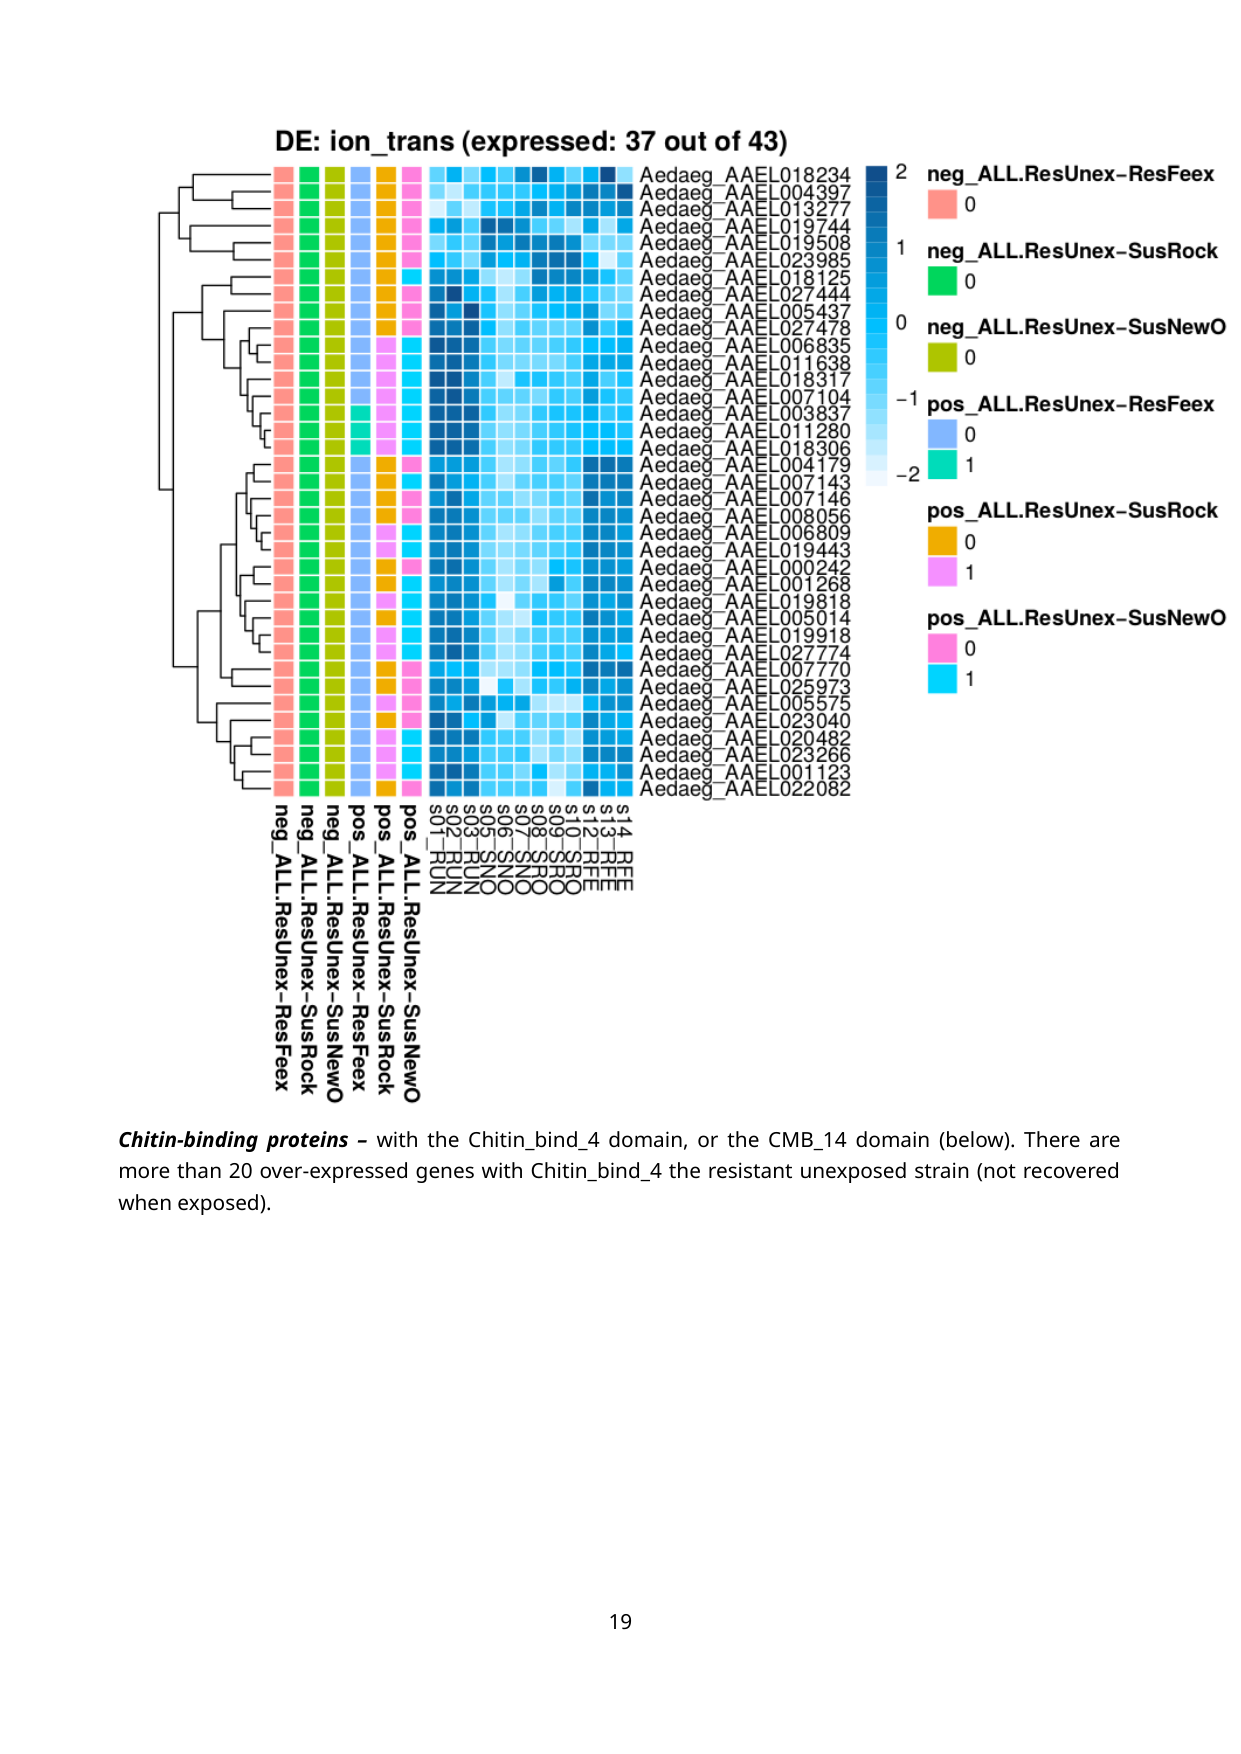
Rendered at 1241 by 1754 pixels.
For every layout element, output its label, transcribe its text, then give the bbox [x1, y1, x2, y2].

picture [118, 118, 1241, 1108]
text Chitin-binding proteins – with the Chitin_bind_4 domain, or the CMB_14 domain (below). There are more than 20 over-expressed genes with Chitin_bind_4 the resistant unexposed strain (not recovered when exposed). [118, 1125, 1122, 1216]
